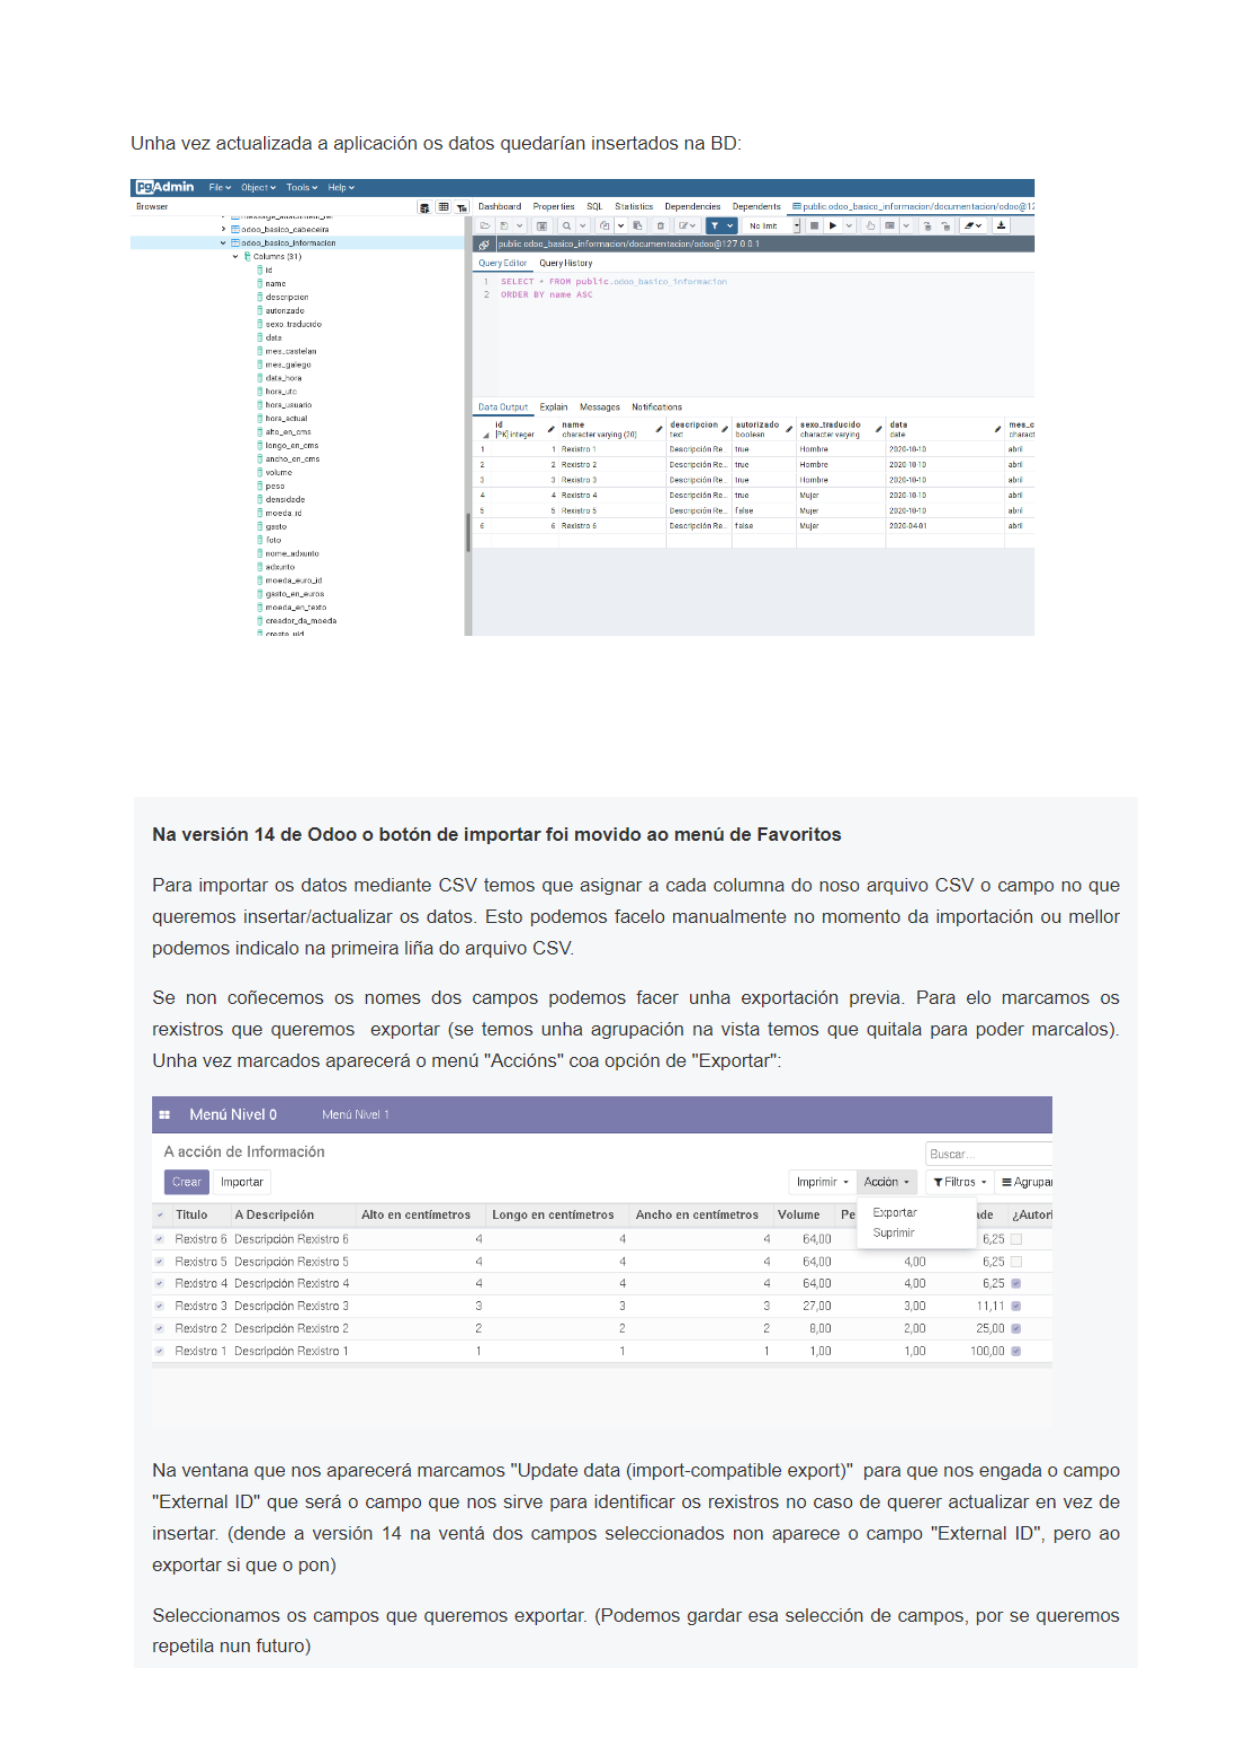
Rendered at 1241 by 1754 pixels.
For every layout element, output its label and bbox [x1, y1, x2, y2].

picture [133, 797, 1138, 1668]
picture [118, 118, 1123, 688]
